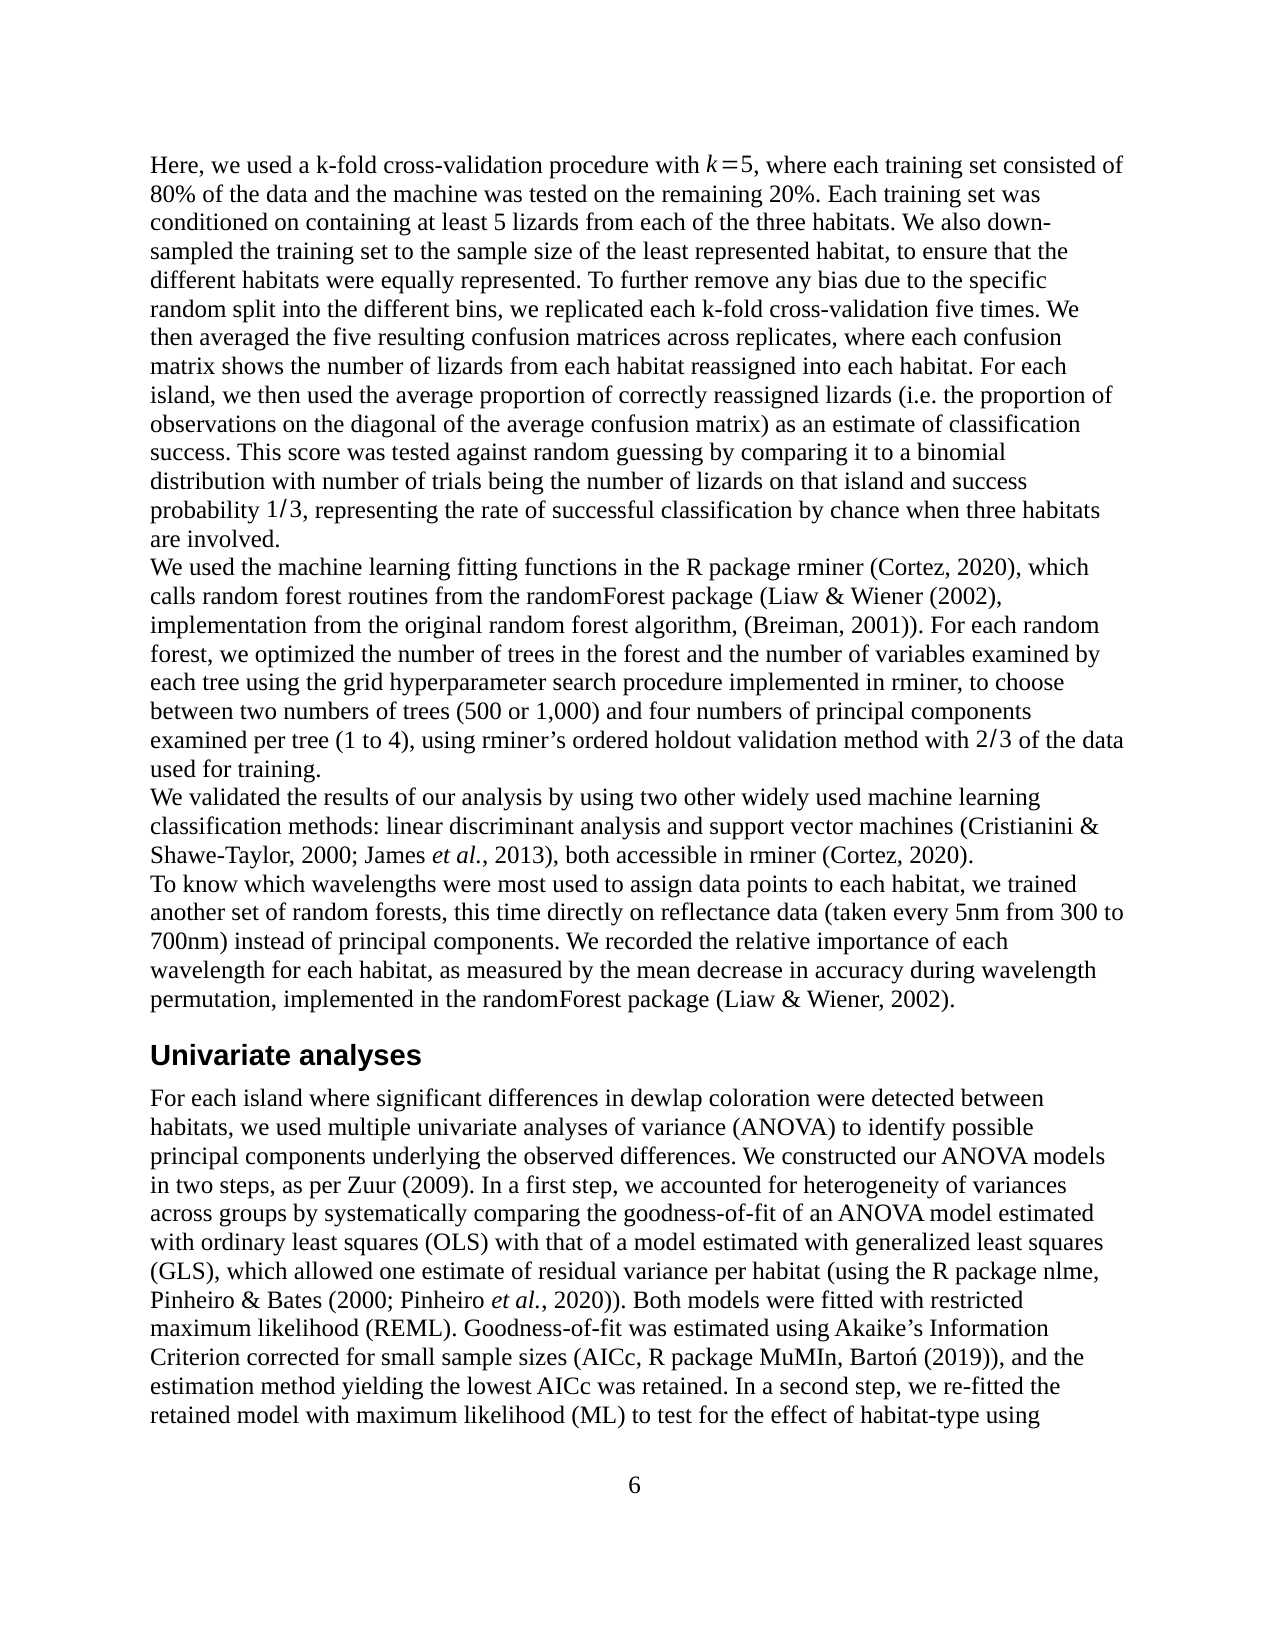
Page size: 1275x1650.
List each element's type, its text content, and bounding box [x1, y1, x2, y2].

subtitle Univariate analyses [150, 1037, 1125, 1071]
text For each island where significant differences in dewlap coloration were detected between habitats, we used multiple univariate analyses of variance (ANOVA) to identify possible principal components underlying the observed differences. We constructed our ANOVA models in two steps, as per Zuur (2009). In a first step, we accounted for heterogeneity of variances across groups by systematically comparing the goodness-of-fit of an ANOVA model estimated with ordinary least squares (OLS) with that of a model estimated with generalized least squares (GLS), which allowed one estimate of residual variance per habitat (using the R package nlme, Pinheiro & Bates (2000; Pinheiro et al., 2020)). Both models were fitted with restricted maximum likelihood (REML). Goodness-of-fit was estimated using Akaike’s Information Criterion corrected for small sample sizes (AICc, R package MuMIn, Bartoń (2019)), and the estimation method yielding the lowest AICc was retained. In a second step, we re-fitted the retained model with maximum likelihood (ML) to test for the effect of habitat-type using [150, 1083, 1125, 1428]
text We performed a machine learning classification analysis on the first four principal components within each island separately, using random forests (Breiman, 2001). Random forests are a versatile, intuitive, and powerful algorithm commonly used in machine learning, using decision trees to predict the labels of particular observations based on their multivariate coordinates. These coordinates, or variables, are passed through a series of successive decision nodes, each examining a given variable of any given observation (James et al., 2013). The prediction for each observation is an aggregate over a large number of decision trees, each tree being trained on a subset of observations sampled with replacement from the dataset, and each tree being allowed to examine only a subset of the variables. This allows the random forest to overcome the individual errors of all trees in the predictions it makes. To detect differences in dewlap coloration between habitats, we measured the success of random forests in reassigning individual lizards to their correct habitat of origin, based solely on their principal component scores. In machine learning, this so-called cross-validation procedure is typically done in two steps (James et al., 2013). First, a random forest is trained in recognizing features of dewlap coloration most associated with the different habitats, by being presented with multiple observations, making predictions about them, and updating its own decision rules based on whether the prediction deviates from the truth. Then, once trained, the patterns that the random forest has learned to recognize are tested by presenting new, previously unseen observations to the random forest, and measuring the proportion of correct predictions. This proportion, or success score, can then be statistically assessed against random guessing using a binomial test. The cross-validation procedure requires that the data be split into a training set and a testing set. To remove any bias due to the set that is being sampled for training, it is common practice to use k-fold cross-validation (James et al., 2013), where the data are split into random bins and independent machines are trained, each taking one of the bins as a testing set and the rest for training, and where classification success is measured by summing all correct classifications from the machines. Here, we used a k-fold cross-validation procedure with , where each training set consisted of 80% of the data and the machine was tested on the remaining 20%. Each training set was conditioned on containing at least 5 lizards from each of the three habitats. We also down-sampled the training set to the sample size of the least represented habitat, to ensure that the different habitats were equally represented. To further remove any bias due to the specific random split into the different bins, we replicated each k-fold cross-validation five times. We then averaged the five resulting confusion matrices across replicates, where each confusion matrix shows the number of lizards from each habitat reassigned into each habitat. For each island, we then used the average proportion of correctly reassigned lizards (i.e. the proportion of observations on the diagonal of the average confusion matrix) as an estimate of classification success. This score was tested against random guessing by comparing it to a binomial distribution with number of trials being the number of lizards on that island and success probability , representing the rate of successful classification by chance when three habitats are involved. We used the machine learning fitting functions in the R package rminer (Cortez, 2020), which calls random forest routines from the randomForest package (Liaw & Wiener (2002), implementation from the original random forest algorithm, (Breiman, 2001)). For each random forest, we optimized the number of trees in the forest and the number of variables examined by each tree using the grid hyperparameter search procedure implemented in rminer, to choose between two numbers of trees (500 or 1,000) and four numbers of principal components examined per tree (1 to 4), using rminer’s ordered holdout validation method with of the data used for training. We validated the results of our analysis by using two other widely used machine learning classification methods: linear discriminant analysis and support vector machines (Cristianini & Shawe-Taylor, 2000; James et al., 2013), both accessible in rminer (Cortez, 2020). To know which wavelengths were most used to assign data points to each habitat, we trained another set of random forests, this time directly on reflectance data (taken every 5nm from 300 to 700nm) instead of principal components. We recorded the relative importance of each wavelength for each habitat, as measured by the mean decrease in accuracy during wavelength permutation, implemented in the randomForest package (Liaw & Wiener, 2002). [150, 150, 1125, 1012]
